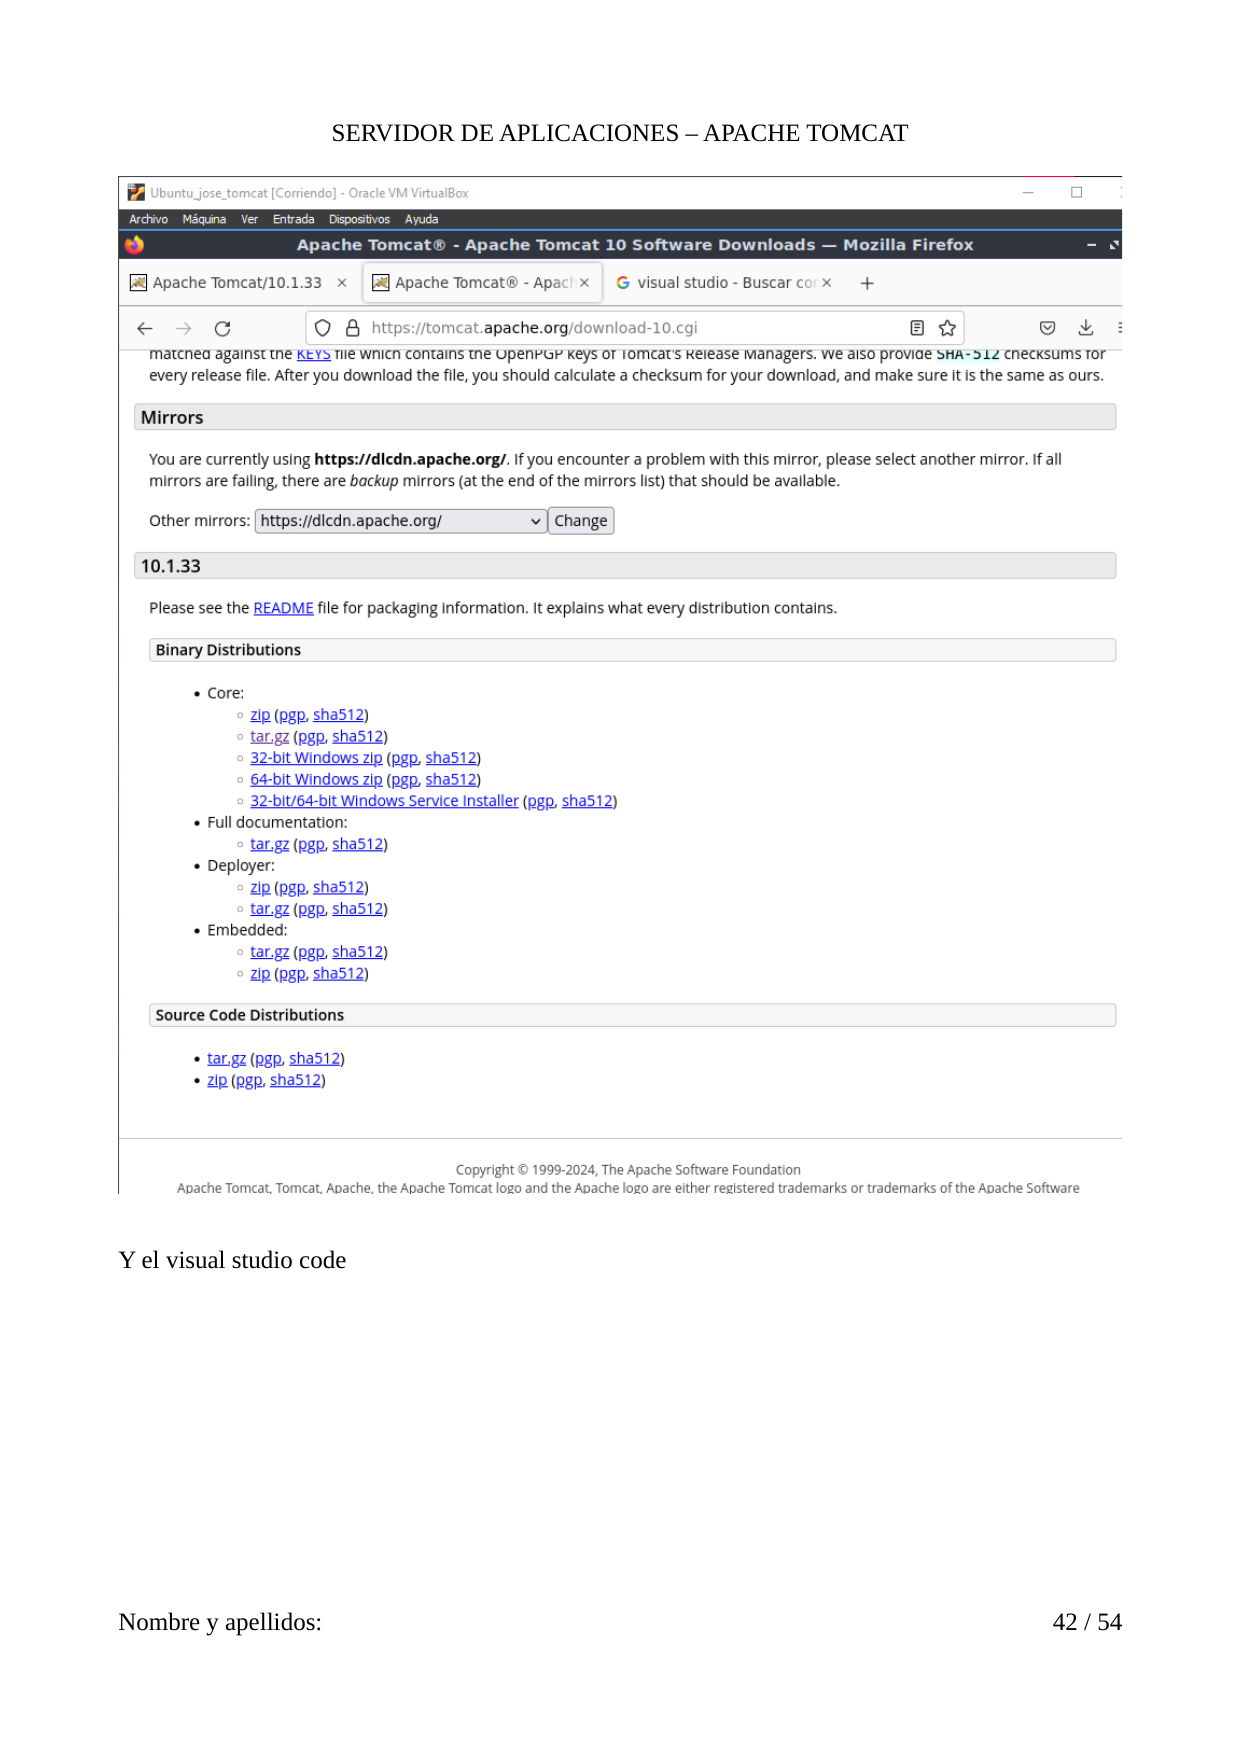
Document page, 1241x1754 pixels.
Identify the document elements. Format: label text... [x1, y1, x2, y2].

text Y el visual studio code [118, 1245, 1122, 1274]
picture [118, 176, 1123, 1194]
